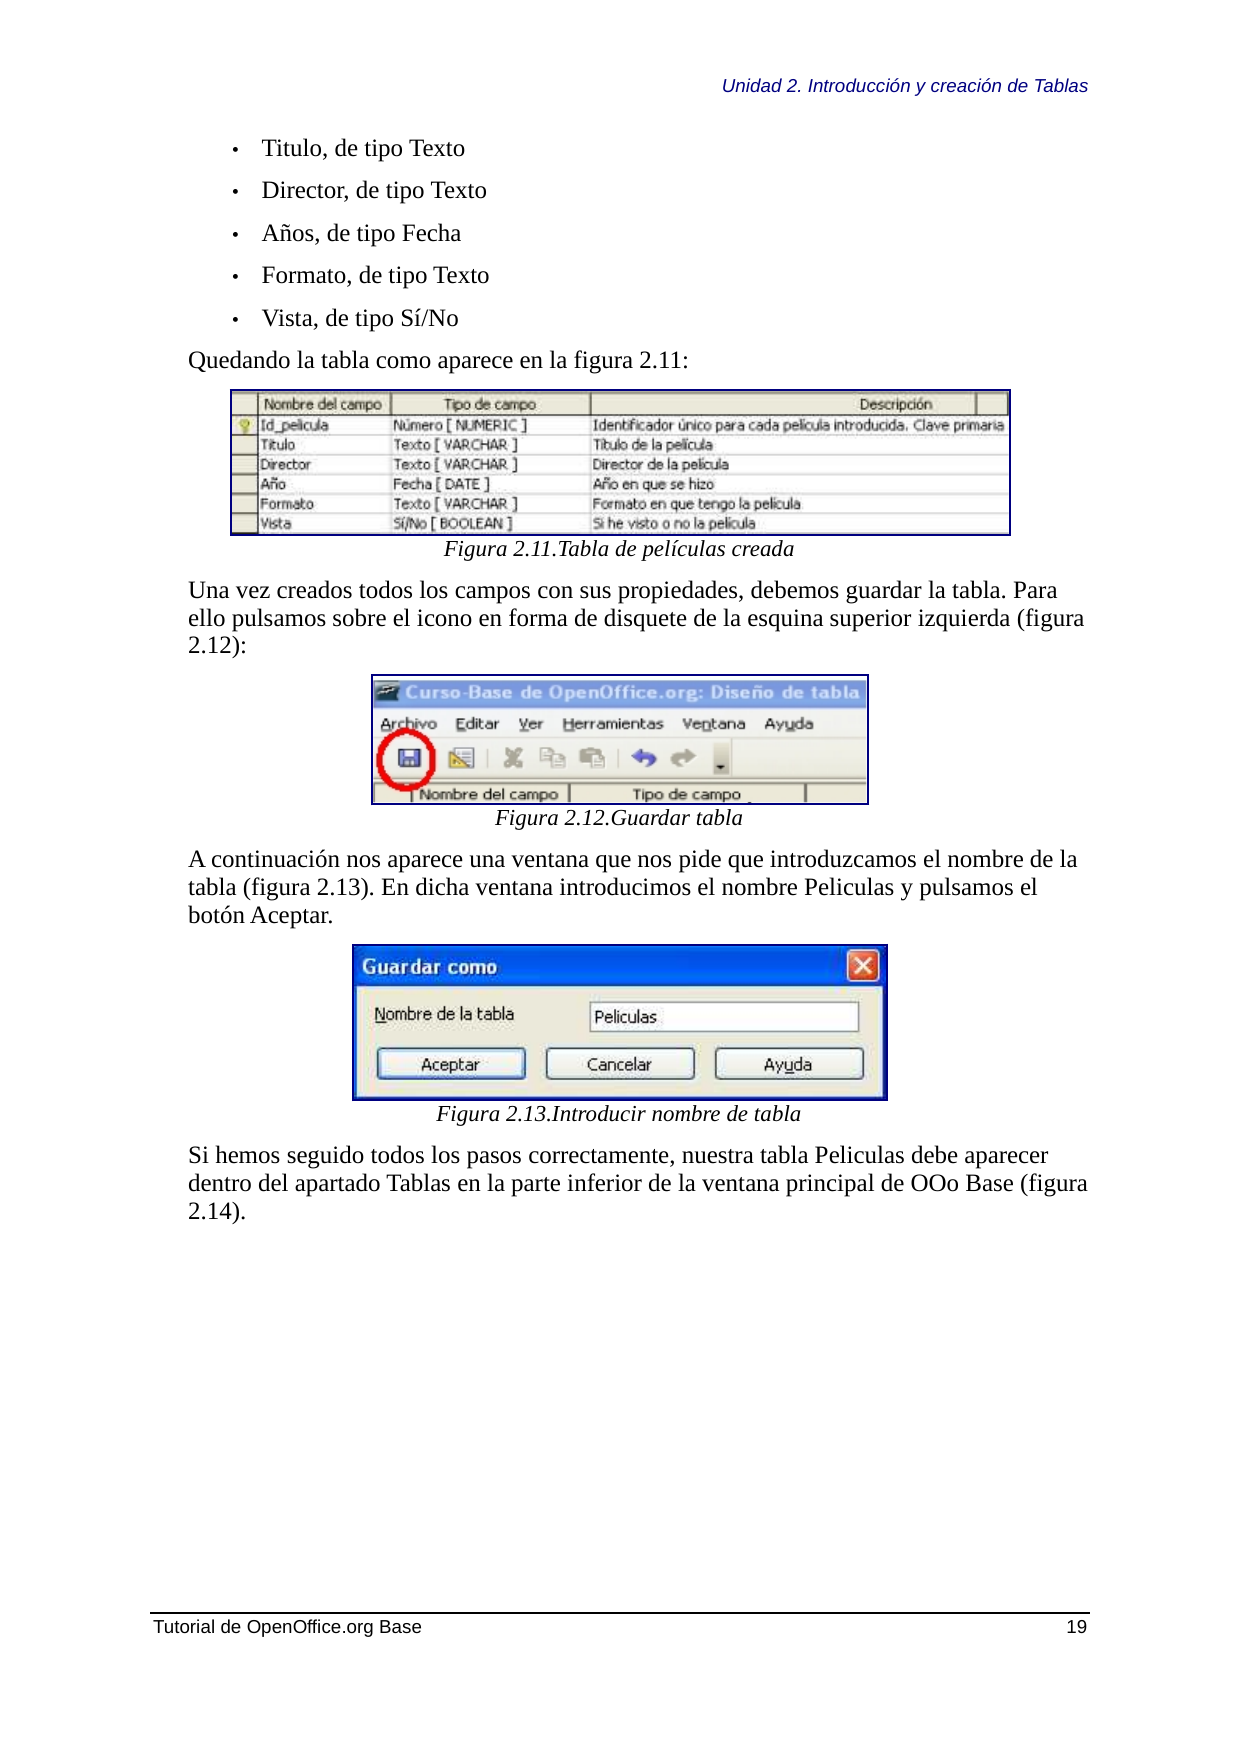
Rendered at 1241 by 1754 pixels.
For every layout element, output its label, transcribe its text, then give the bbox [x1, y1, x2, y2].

picture [373, 676, 867, 803]
text A continuación nos aparece una ventana que nos pide que introduzcamos el nombre de la tabla (figura 2.13). En dicha ventana introducimos el nombre Peliculas y pulsamos el botón Aceptar. [188, 846, 1090, 929]
list Formato, de tipo Texto [232, 261, 1090, 289]
picture [354, 946, 886, 1099]
text Quedando la tabla como aparece en la figura 2.11: [188, 346, 1090, 374]
list Director, de tipo Texto [232, 176, 1090, 204]
text Figura 2.12.Guardar tabla [150, 674, 1090, 831]
list Años, de tipo Fecha [232, 219, 1090, 247]
text Si hemos seguido todos los pasos correctamente, nuestra tabla Peliculas debe aparecer dentro del apartado Tablas en la parte inferior de la ventana principal de OOo Base (figura 2.14). [188, 1142, 1090, 1225]
text Figura 2.11.Tabla de películas creada [150, 389, 1090, 561]
text Figura 2.13.Introducir nombre de tabla [150, 943, 1090, 1127]
list Titulo, de tipo Texto [232, 134, 1090, 162]
text Una vez creados todos los campos con sus propiedades, debemos guardar la tabla. Para ello pulsamos sobre el icono en forma de disquete de la esquina superior izquierda (figura 2.12): [188, 576, 1090, 659]
picture [232, 391, 1009, 534]
list Vista, de tipo Sí/No [232, 304, 1090, 332]
